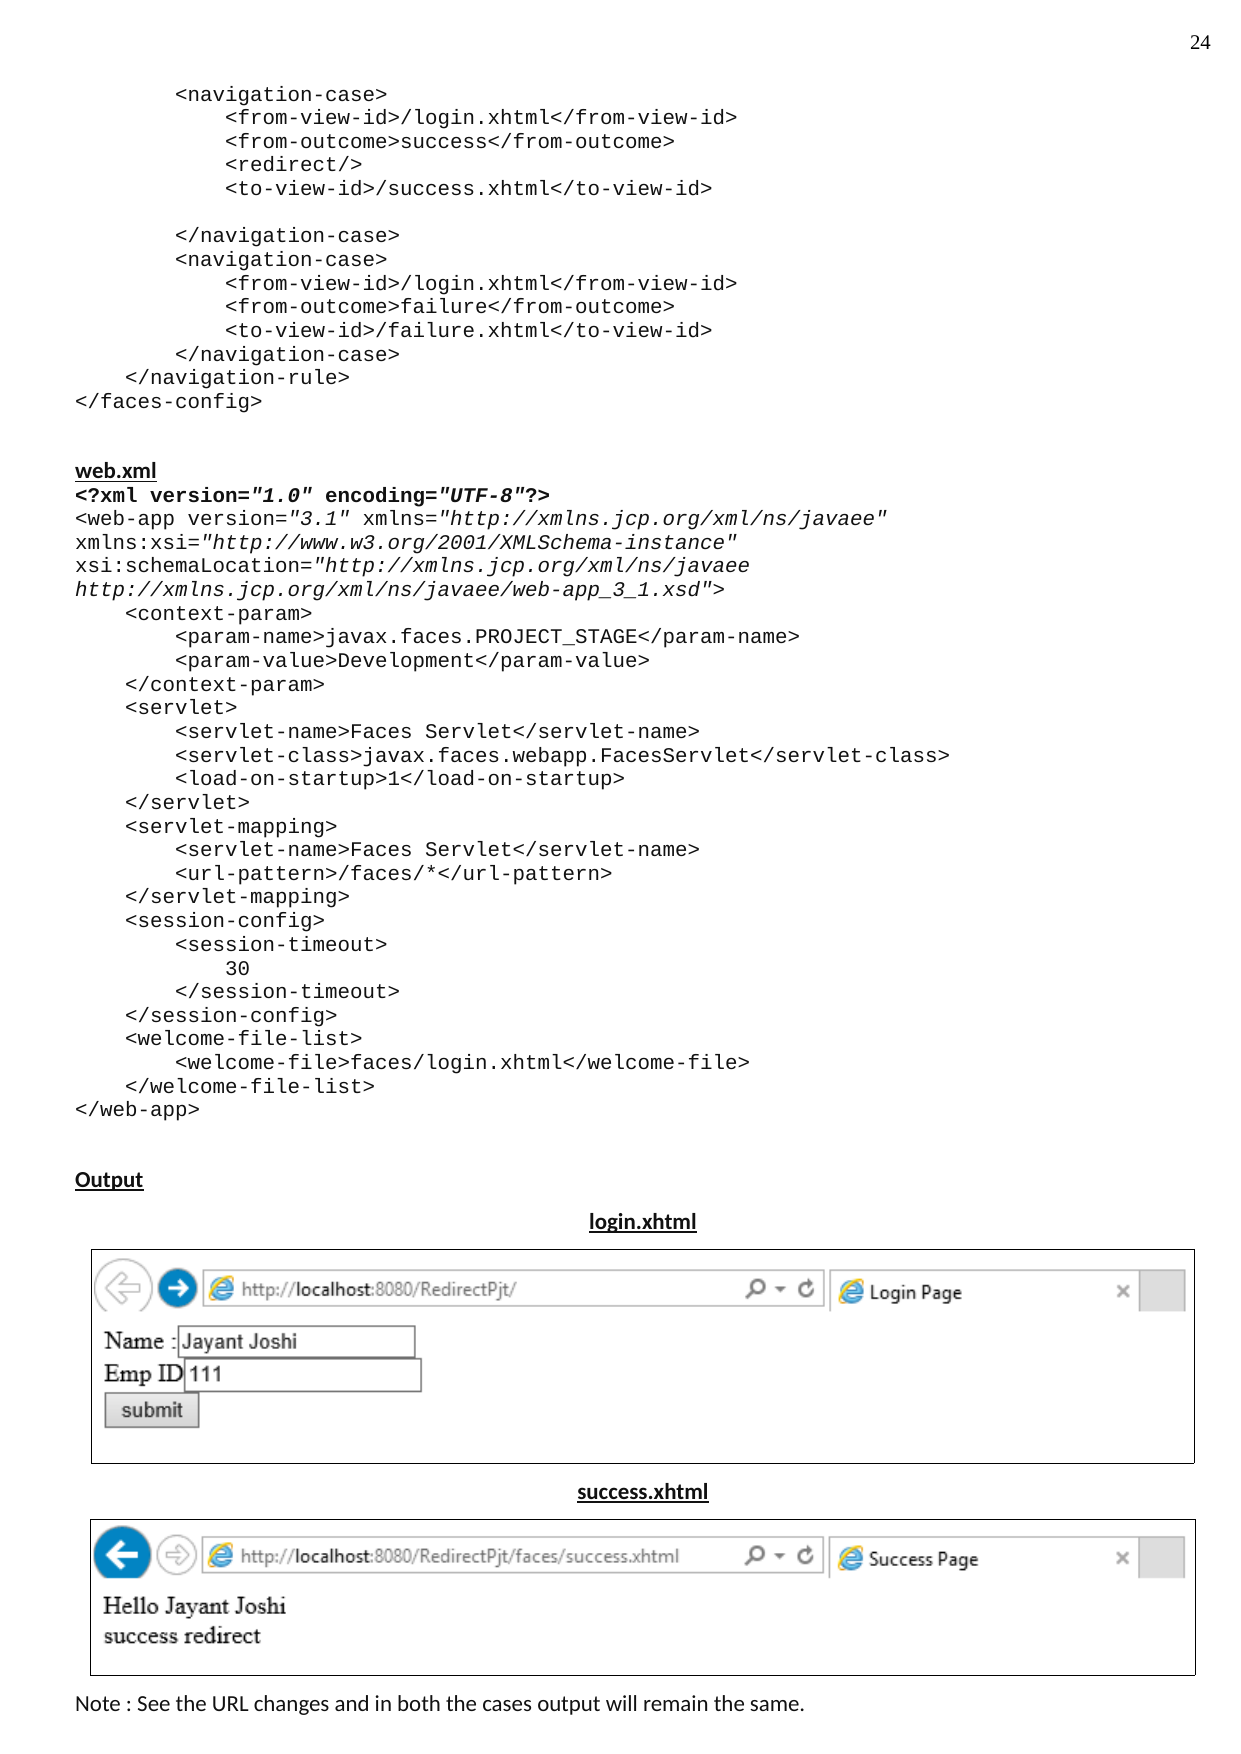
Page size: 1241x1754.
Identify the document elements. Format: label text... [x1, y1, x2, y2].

text login.xhtml [75, 1207, 1211, 1235]
text <from-outcome>success</from-outcome> [75, 131, 1211, 154]
text <welcome-file-list> [75, 1028, 1211, 1052]
text </navigation-case> [75, 344, 1211, 367]
text 30 [75, 957, 1211, 981]
text </servlet-mapping> [75, 887, 1211, 910]
text <url-pattern>/faces/*</url-pattern> [75, 863, 1211, 887]
text <param-value>Development</param-value> [75, 650, 1211, 674]
text Output [75, 1165, 1211, 1193]
text </navigation-case> [75, 225, 1211, 249]
text </web-app> [75, 1099, 1211, 1123]
text <redirect/> [75, 154, 1211, 178]
text <to-view-id>/failure.xhtml</to-view-id> [75, 320, 1211, 344]
text </session-config> [75, 1005, 1211, 1028]
text </context-param> [75, 674, 1211, 697]
text Note : See the URL changes and in both the cases output will remain the same. [75, 1519, 1211, 1717]
text <web-app version="3.1" xmlns="http://xmlns.jcp.org/xml/ns/javaee" xmlns:xsi="http://www.w3.org/2001/XMLSchema-instance" xsi:schemaLocation="http://xmlns.jcp.org/xml/ns/javaee http://xmlns.jcp.org/xml/ns/javaee/web-app_3_1.xsd"> [75, 508, 1211, 603]
text <to-view-id>/success.xhtml</to-view-id> [75, 178, 1211, 202]
text <load-on-startup>1</load-on-startup> [75, 768, 1211, 792]
text <from-view-id>/login.xhtml</from-view-id> [75, 273, 1211, 296]
text <navigation-case> [75, 249, 1211, 273]
text web.xml [75, 457, 1211, 484]
text <welcome-file>faces/login.xhtml</welcome-file> [75, 1052, 1211, 1076]
text </faces-config> [75, 391, 1211, 414]
text <session-timeout> [75, 934, 1211, 957]
text <?xml version="1.0" encoding="UTF-8"?> [75, 484, 1211, 508]
text </welcome-file-list> [75, 1076, 1211, 1099]
text <servlet-class>javax.faces.webapp.FacesServlet</servlet-class> [75, 745, 1211, 768]
text <navigation-case> [75, 83, 1211, 107]
text success.xhtml [75, 1249, 1211, 1505]
text <servlet-mapping> [75, 816, 1211, 839]
text <servlet-name>Faces Servlet</servlet-name> [75, 839, 1211, 863]
text </servlet> [75, 792, 1211, 816]
text <context-param> [75, 603, 1211, 626]
text <from-view-id>/login.xhtml</from-view-id> [75, 107, 1211, 131]
text </session-timeout> [75, 981, 1211, 1005]
text </navigation-rule> [75, 367, 1211, 391]
text <param-name>javax.faces.PROJECT_STAGE</param-name> [75, 626, 1211, 650]
text <session-config> [75, 910, 1211, 934]
text <servlet> [75, 697, 1211, 721]
text <servlet-name>Faces Servlet</servlet-name> [75, 721, 1211, 745]
text <from-outcome>failure</from-outcome> [75, 296, 1211, 320]
